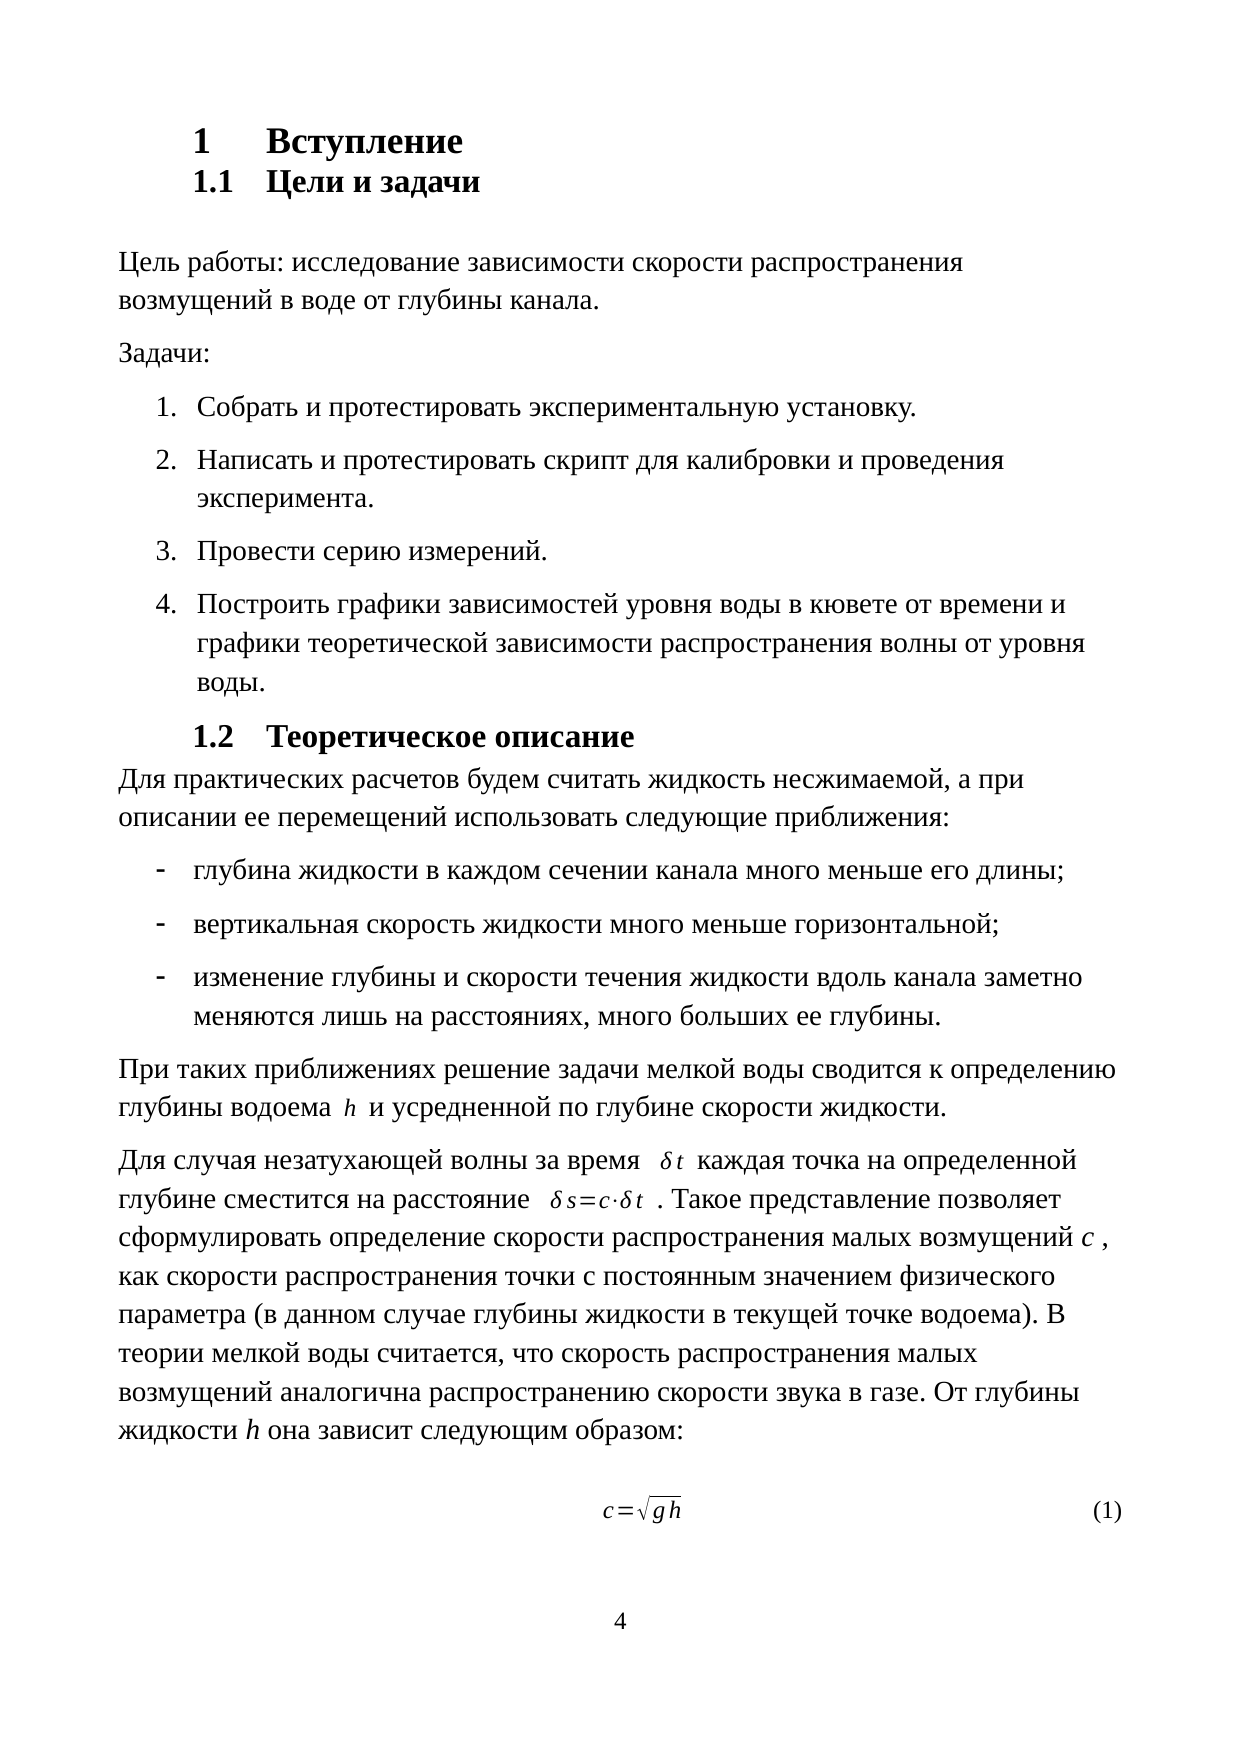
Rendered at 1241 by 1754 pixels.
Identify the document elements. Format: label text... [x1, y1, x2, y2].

text Цель работы: исследование зависимости скорости распространения возмущений в воде от глубины канала. [118, 205, 1122, 316]
text Для практических расчетов будем считать жидкость несжимаемой, а при описании ее перемещений использовать следующие приближения: [118, 761, 1122, 833]
list Собрать и протестировать экспериментальную установку. [155, 389, 1122, 422]
list вертикальная скорость жидкости много меньше горизонтальной; [156, 906, 1122, 939]
text Задачи: [118, 336, 1122, 369]
text (1) [118, 1494, 1122, 1524]
list Провести серию измерений. [155, 533, 1122, 567]
list изменение глубины и скорости течения жидкости вдоль канала заметно меняются лишь на расстояниях, много больших ее глубины. [156, 959, 1122, 1031]
list Написать и протестировать скрипт для калибровки и проведения эксперимента. [155, 442, 1122, 514]
subtitle Вступление [118, 118, 1122, 161]
subtitle Цели и задачи [118, 161, 1122, 199]
list Построить графики зависимостей уровня воды в кювете от времени и графики теоретической зависимости распространения волны от уровня воды. [155, 587, 1122, 697]
text При таких приближениях решение задачи мелкой воды сводится к определению глубины водоемаи усредненной по глубине скорости жидкости. [118, 1051, 1122, 1123]
subtitle 1.2 Теоретическое описание [118, 717, 1122, 755]
text Для случая незатухающей волны за время каждая точка на определенной глубине сместится на расстояние . Такое представление позволяет сформулировать определение скорости распространения малых возмущений с , как скорости распространения точки с постоянным значением физического параметра (в данном случае глубины жидкости в текущей точке водоема). В теории мелкой воды считается, что скорость распространения малых возмущений аналогична распространению скорости звука в газе. От глубины жидкости h она зависит следующим образом: [118, 1142, 1122, 1446]
list глубина жидкости в каждом сечении канала много меньше его длины; [156, 852, 1122, 886]
